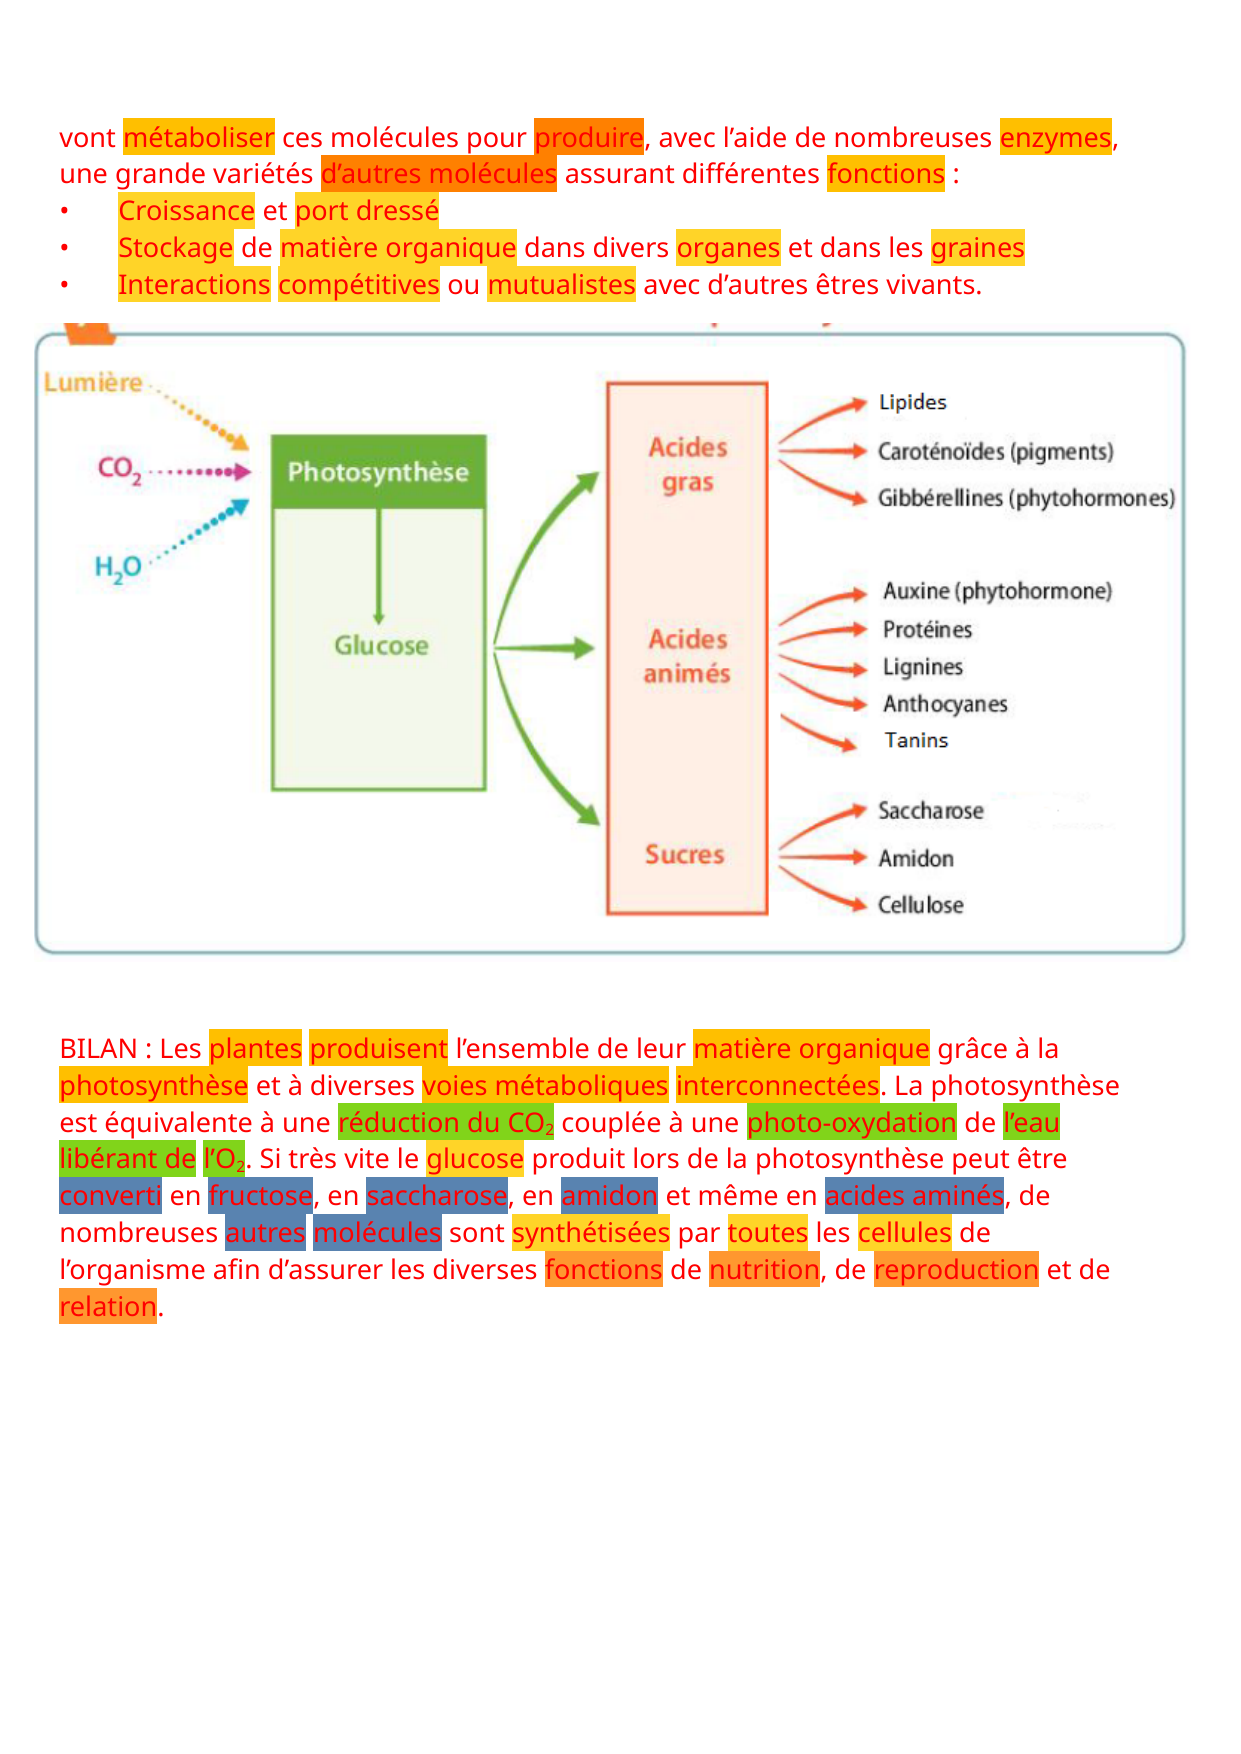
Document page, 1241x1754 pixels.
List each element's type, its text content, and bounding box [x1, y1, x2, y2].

list • Croissance et port dressé [59, 192, 1122, 229]
list • Interactions compétitives ou mutualistes avec d’autres êtres vivants. [59, 266, 1122, 302]
list • Stockage de matière organique dans divers organes et dans les graines [59, 229, 1122, 266]
picture [34, 323, 1193, 962]
list vont métaboliser ces molécules pour produire, avec l’aide de nombreuses enzymes, une grande variétés d’autres molécules assurant différentes fonctions : [59, 118, 1122, 192]
list BILAN : Les plantes produisent l’ensemble de leur matière organique grâce à la photosynthèse et à diverses voies métaboliques interconnectées. La photosynthèse est équivalente à une réduction du CO2 couplée à une photo-oxydation de l’eau libérant de l’O2. Si très vite le glucose produit lors de la photosynthèse peut être converti en fructose, en saccharose, en amidon et même en acides aminés, de nombreuses autres molécules sont synthétisées par toutes les cellules de l’organisme afin d’assurer les diverses fonctions de nutrition, de reproduction et de relation. [59, 1029, 1122, 1324]
